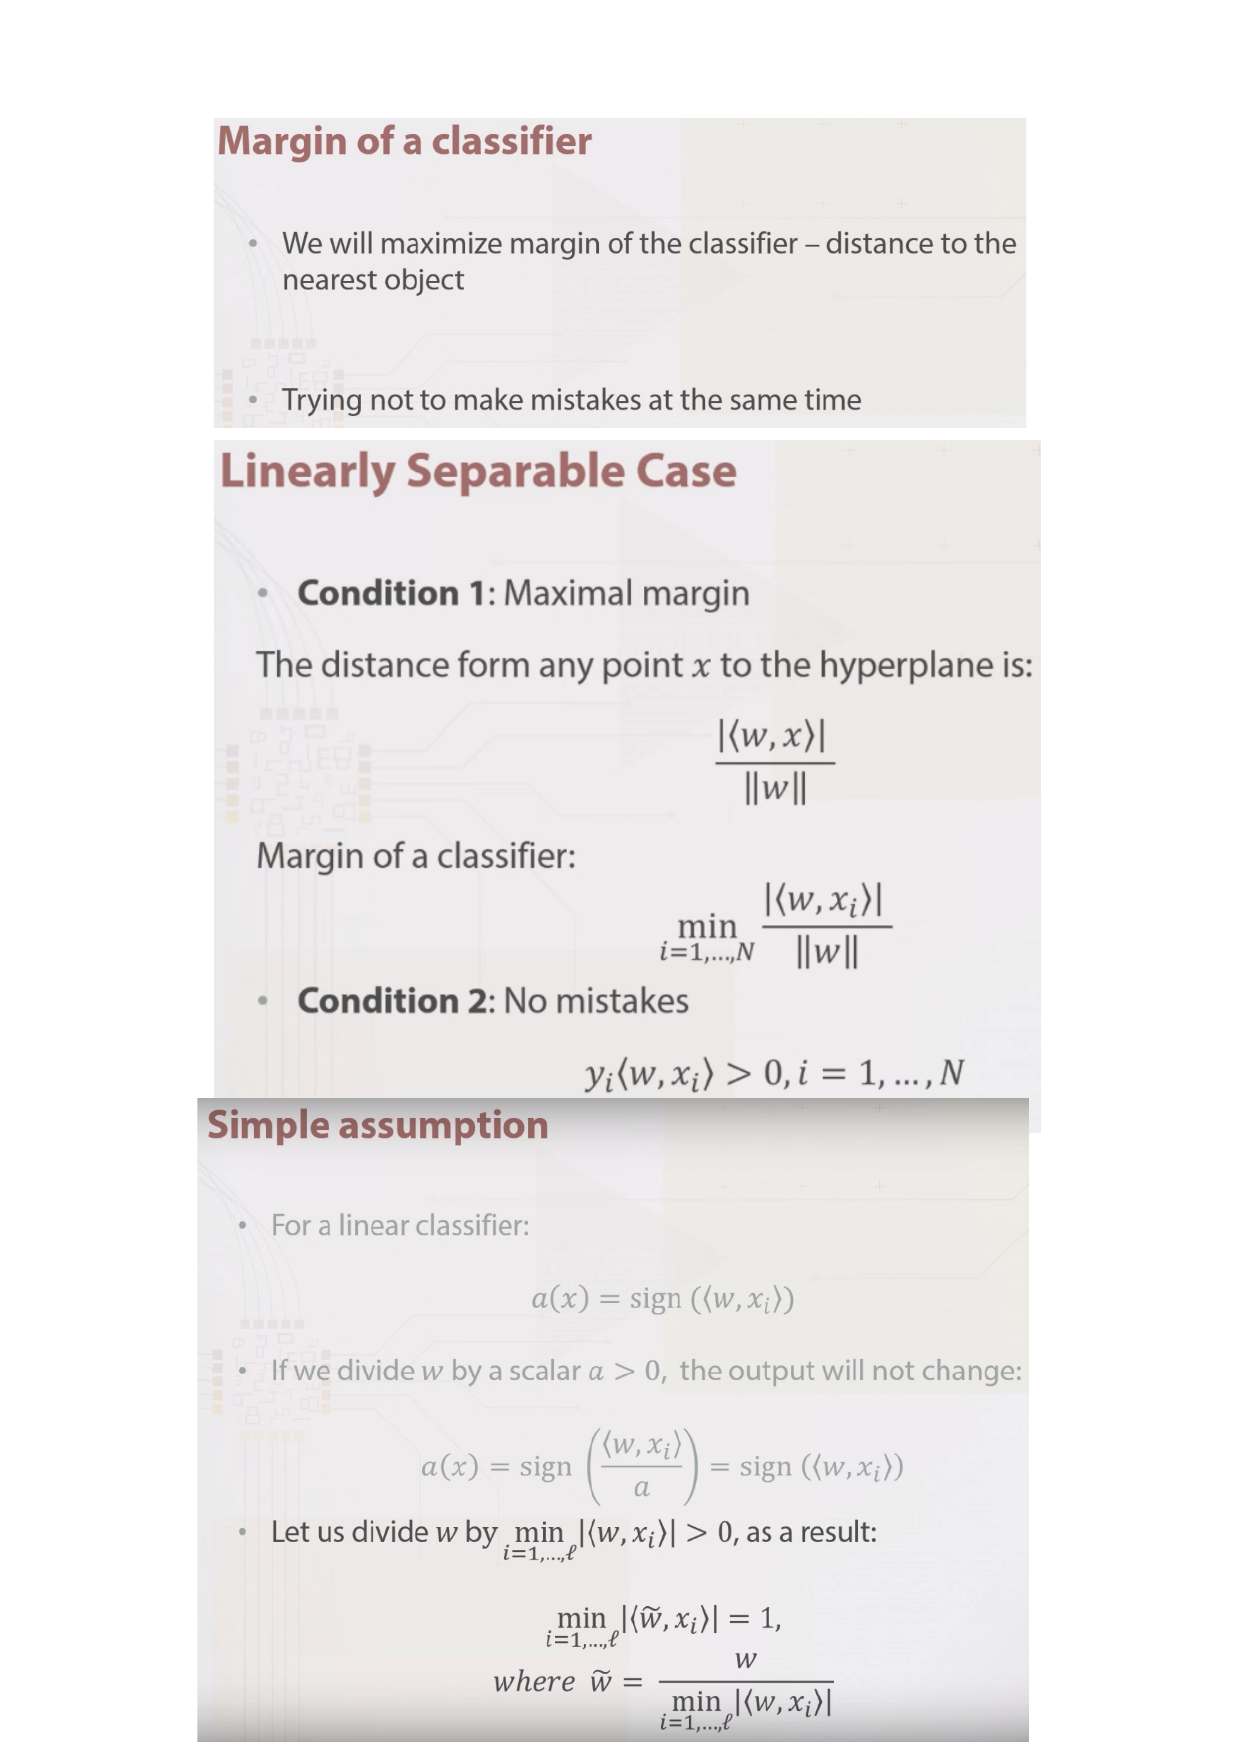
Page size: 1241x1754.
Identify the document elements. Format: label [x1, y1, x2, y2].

picture [197, 440, 1041, 1742]
picture [213, 118, 1027, 428]
